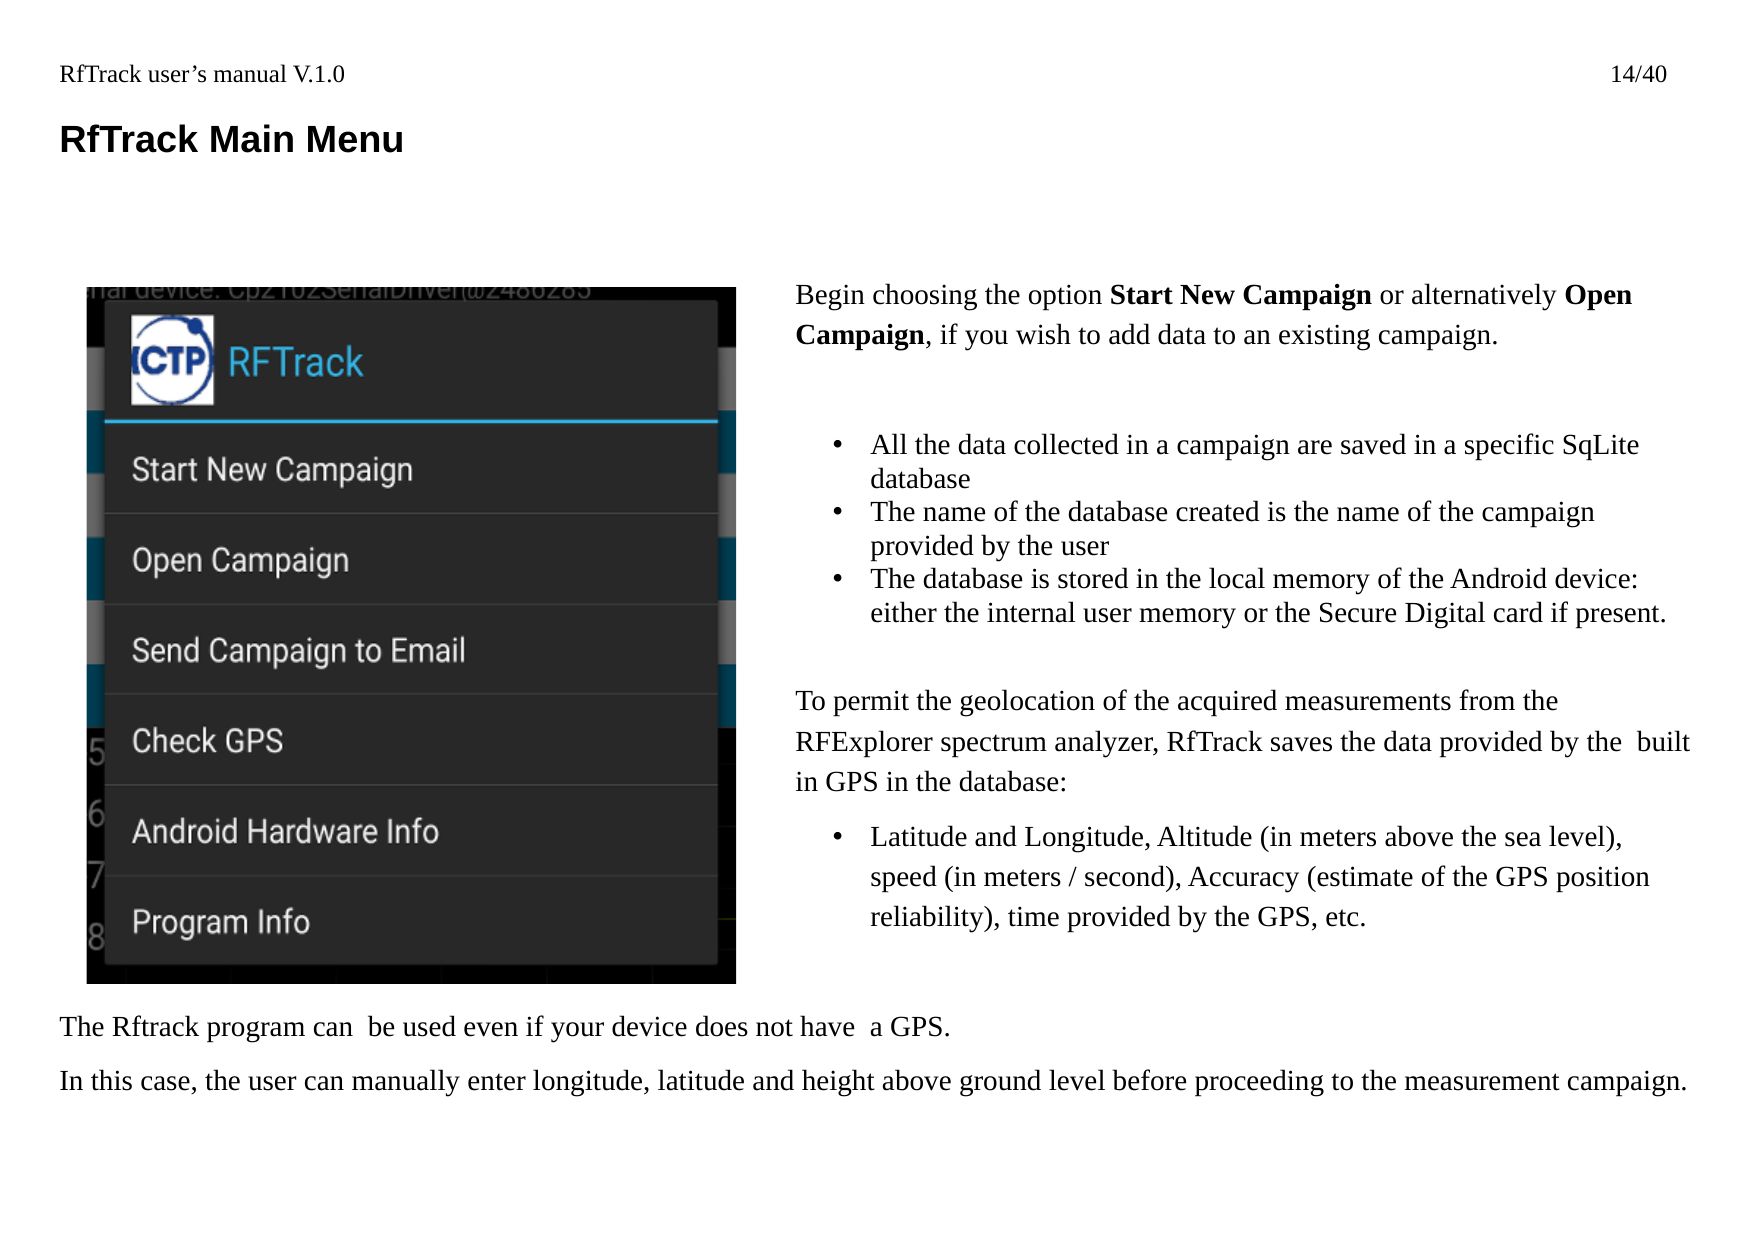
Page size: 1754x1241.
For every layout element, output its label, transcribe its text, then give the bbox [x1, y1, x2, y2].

subtitle RfTrack Main Menu [59, 117, 1695, 161]
list The database is stored in the local memory of the Android device: either the internal user memory or the Secure Digital card if present. [737, 561, 1695, 629]
text In this case, the user can manually enter longitude, latitude and height above ground level before proceeding to the measurement campaign. [59, 1063, 1695, 1097]
list The name of the database created is the name of the campaign provided by the user [737, 494, 1695, 561]
text To permit the geolocation of the acquired measurements from the RFExplorer spectrum analyzer, RfTrack saves the data provided by the built in GPS in the database: [737, 683, 1695, 797]
text Begin choosing the option Start New Campaign or alternatively Open Campaign, if you wish to add data to an existing campaign. [59, 277, 1695, 351]
text The Rftrack program can be used even if your device does not have a GPS. [59, 1009, 1695, 1042]
list All the data collected in a campaign are saved in a specific SqLite database [737, 427, 1695, 494]
picture [86, 287, 737, 984]
list Latitude and Longitude, Altitude (in meters above the sea level), speed (in meters / second), Accuracy (estimate of the GPS position reliability), time provided by the GPS, etc. [737, 819, 1695, 933]
